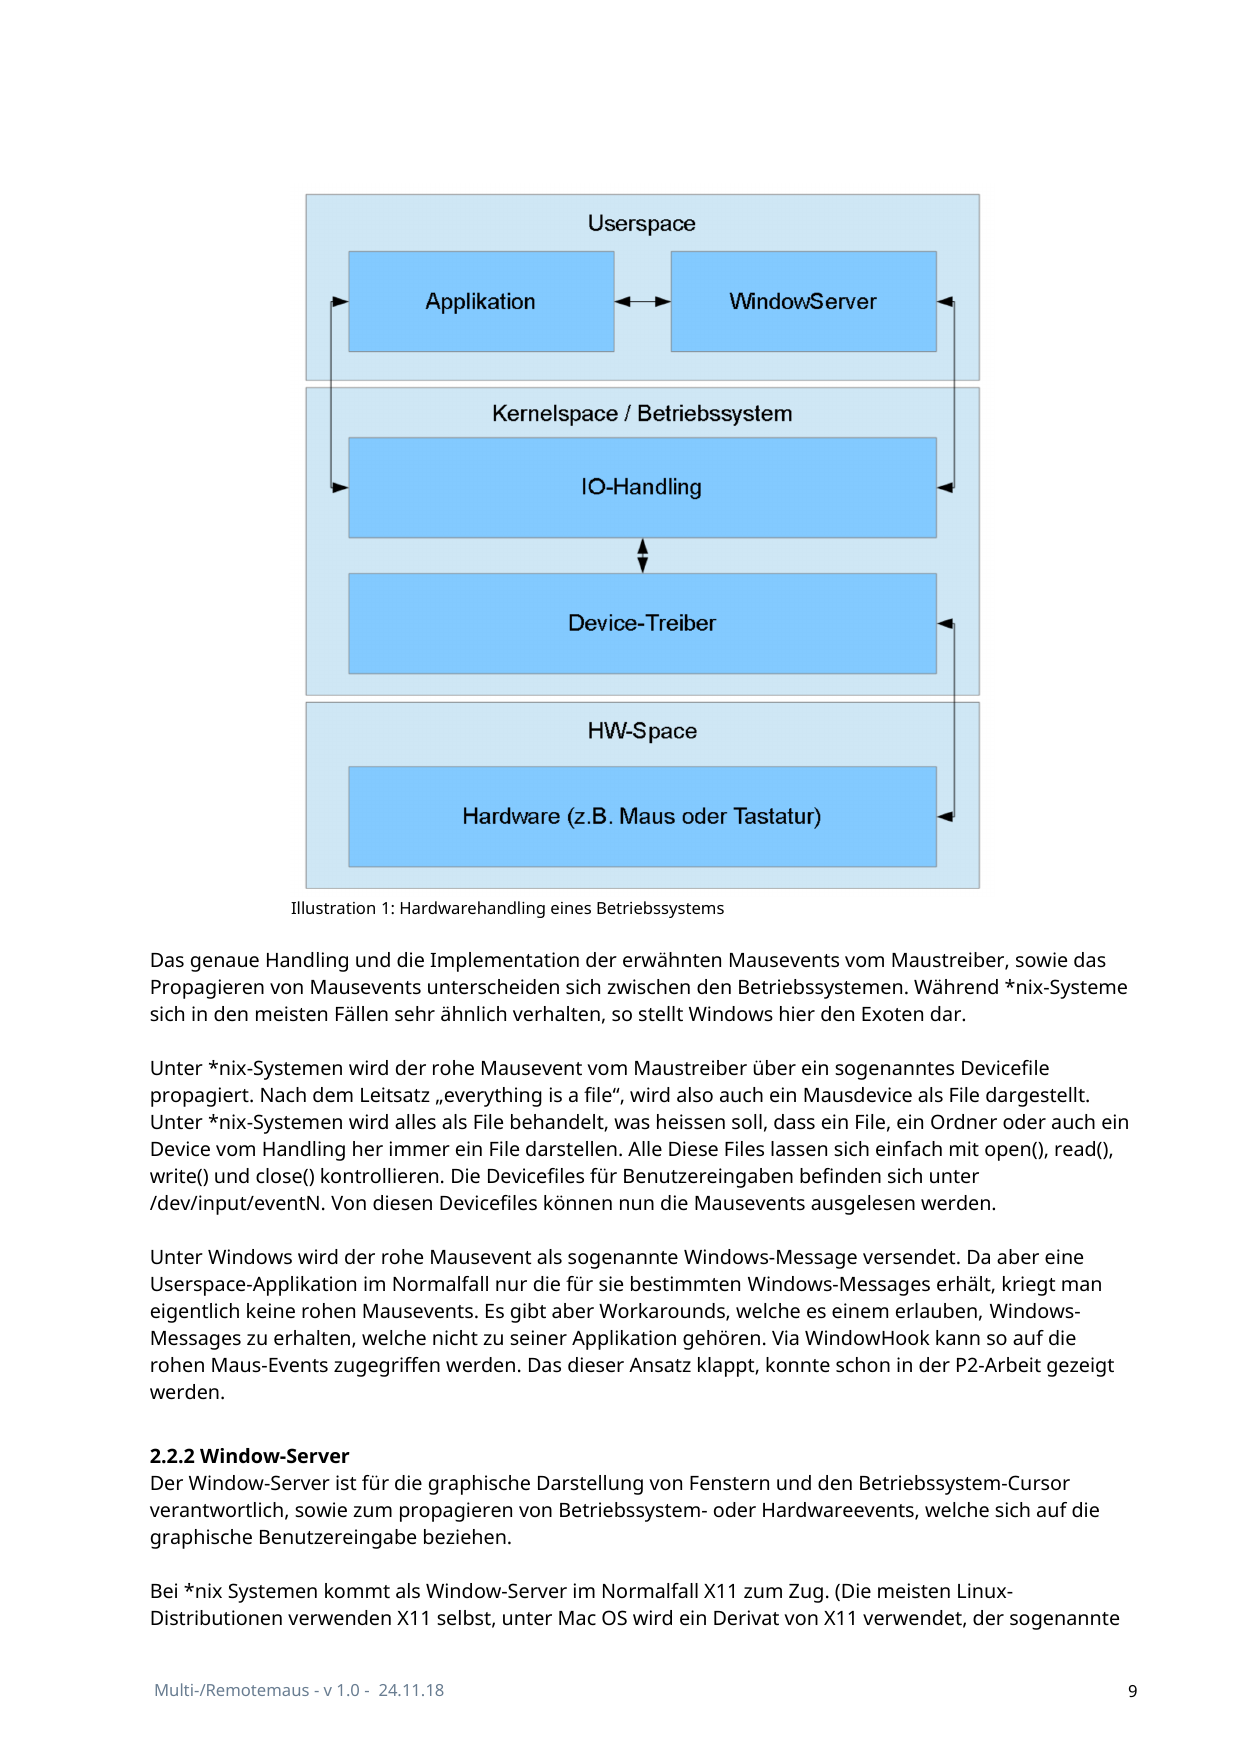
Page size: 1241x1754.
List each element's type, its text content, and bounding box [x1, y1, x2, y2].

picture [290, 183, 995, 897]
text Bei *nix Systemen kommt als Window-Server im Normalfall X11 zum Zug. (Die meisten Linux-Distributionen verwenden X11 selbst, unter Mac OS wird ein Derivat von X11 verwendet, der sogenannte [149, 1577, 1136, 1631]
text Der Window-Server ist für die graphische Darstellung von Fenstern und den Betriebssystem-Cursor verantwortlich, sowie zum propagieren von Betriebssystem- oder Hardwareevents, welche sich auf die graphische Benutzereingabe beziehen. [149, 1469, 1136, 1550]
text Unter Windows wird der rohe Mausevent als sogenannte Windows-Message versendet. Da aber eine Userspace-Applikation im Normalfall nur die für sie bestimmten Windows-Messages erhält, kriegt man eigentlich keine rohen Mausevents. Es gibt aber Workarounds, welche es einem erlauben, Windows-Messages zu erhalten, welche nicht zu seiner Applikation gehören. Via WindowHook kann so auf die rohen Maus-Events zugegriffen werden. Das dieser Ansatz klappt, konnte schon in der P2-Arbeit gezeigt werden. [149, 1243, 1136, 1405]
subtitle Window-Server [149, 1442, 1136, 1469]
text Unter *nix-Systemen wird der rohe Mausevent vom Maustreiber über ein sogenanntes Devicefile propagiert. Nach dem Leitsatz „everything is a file“, wird also auch ein Mausdevice als File dargestellt. Unter *nix-Systemen wird alles als File behandelt, was heissen soll, dass ein File, ein Ordner oder auch ein Device vom Handling her immer ein File darstellen. Alle Diese Files lassen sich einfach mit open(), read(), write() und close() kontrollieren. Die Devicefiles für Benutzereingaben befinden sich unter /dev/input/eventN. Von diesen Devicefiles können nun die Mausevents ausgelesen werden. [149, 1054, 1136, 1216]
text Illustration 1: Hardwarehandling eines Betriebssystems [291, 897, 994, 919]
text Das genaue Handling und die Implementation der erwähnten Mausevents vom Maustreiber, sowie das Propagieren von Mausevents unterscheiden sich zwischen den Betriebssystemen. Während *nix-Systeme sich in den meisten Fällen sehr ähnlich verhalten, so stellt Windows hier den Exoten dar. [149, 946, 1136, 1027]
